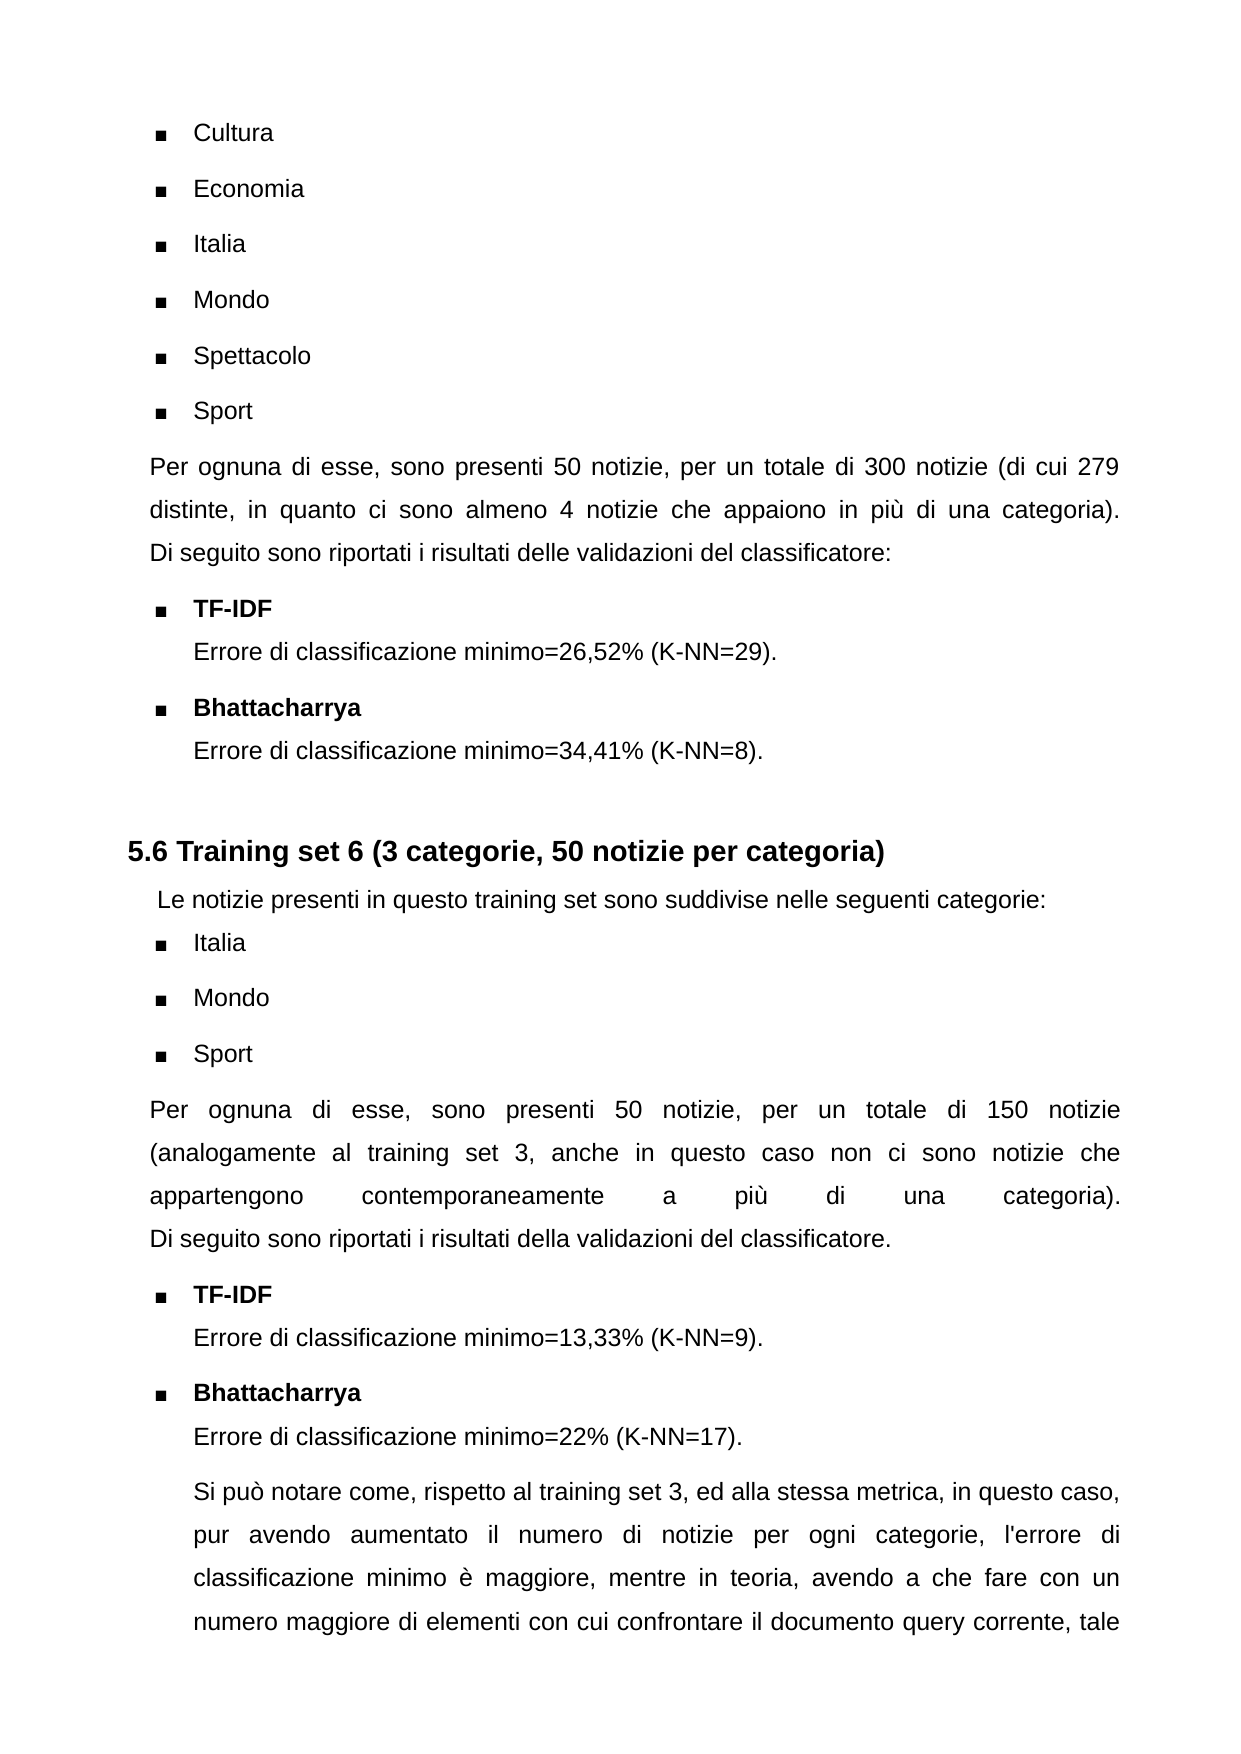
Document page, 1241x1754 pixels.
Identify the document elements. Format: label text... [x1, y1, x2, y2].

list Economia [156, 174, 1122, 202]
list Per ognuna di esse, sono presenti 50 notizie, per un totale di 300 notizie (di cui 279 distinte, in quanto ci sono almeno 4 notizie che appaiono in più di una categoria). Di seguito sono riportati i risultati delle validazioni del classificatore: [112, 452, 1122, 567]
list Italia [156, 229, 1122, 258]
list TF-IDF Errore di classificazione minimo=13,33% (K-NN=9). [156, 1280, 1122, 1352]
list Sport [156, 1039, 1122, 1068]
list Bhattacharrya Errore di classificazione minimo=34,41% (K-NN=8). [156, 692, 1122, 807]
list Sport [156, 396, 1122, 425]
list Mondo [156, 285, 1122, 314]
list Training set 6 (3 categorie, 50 notizie per categoria) [119, 834, 1122, 868]
list Spettacolo [156, 341, 1122, 369]
list Bhattacharrya Errore di classificazione minimo=22% (K-NN=17). [156, 1378, 1122, 1450]
list Per ognuna di esse, sono presenti 50 notizie, per un totale di 150 notizie (analogamente al training set 3, anche in questo caso non ci sono notizie che appartengono contemporaneamente a più di una categoria). Di seguito sono riportati i risultati della validazioni del classificatore. [112, 1095, 1122, 1253]
list Le notizie presenti in questo training set sono suddivise nelle seguenti categorie: [119, 885, 1122, 913]
list Mondo [156, 983, 1122, 1012]
list Italia [156, 928, 1122, 957]
list Si può notare come, rispetto al training set 3, ed alla stessa metrica, in questo caso, pur avendo aumentato il numero di notizie per ogni categorie, l'errore di classificazione minimo è maggiore, mentre in teoria, avendo a che fare con un numero maggiore di elementi con cui confrontare il documento query corrente, tale [156, 1477, 1122, 1635]
list TF-IDF Errore di classificazione minimo=26,52% (K-NN=29). [156, 594, 1122, 666]
list Cultura [156, 118, 1122, 147]
